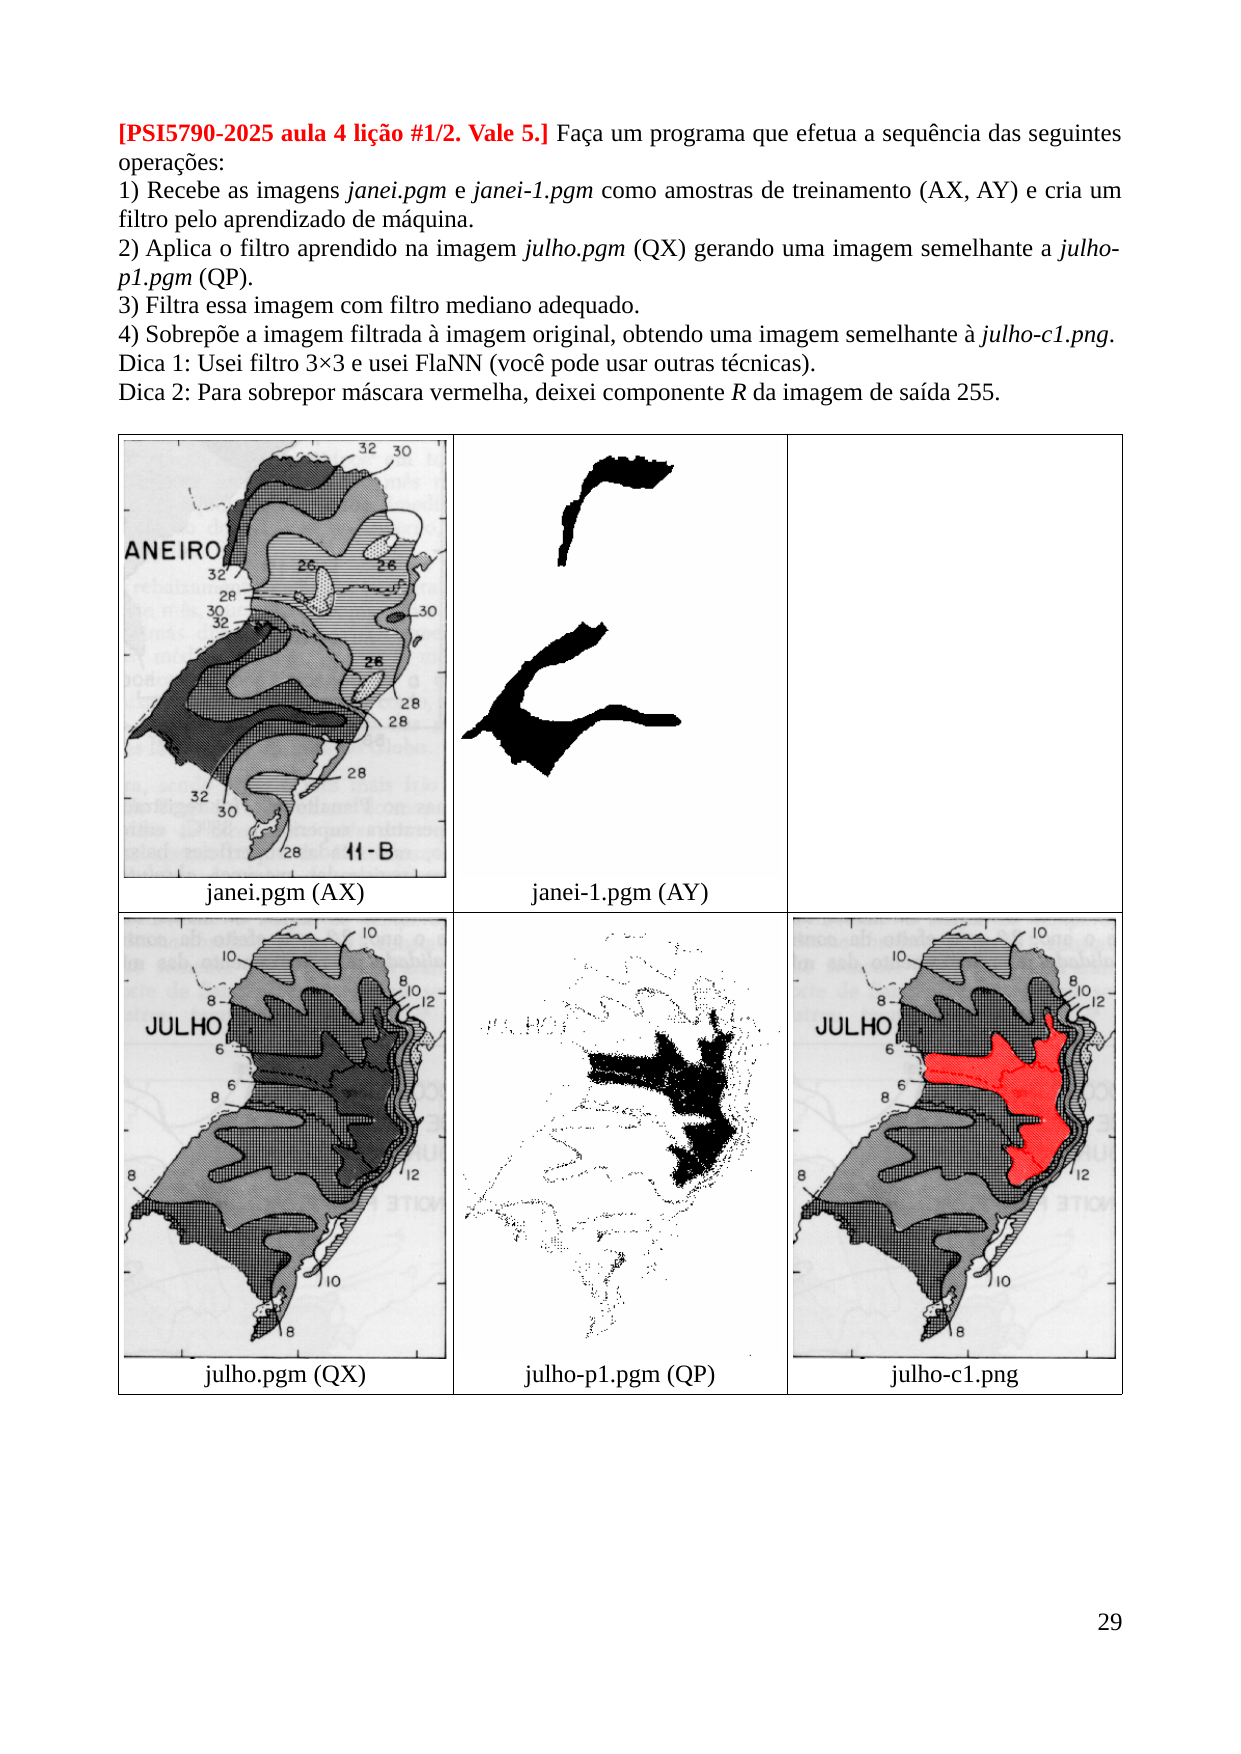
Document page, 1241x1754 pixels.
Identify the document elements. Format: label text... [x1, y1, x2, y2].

text [PSI5790-2025 aula 4 lição #1/2. Vale 5.] Faça um programa que efetua a sequência das seguintes operações: [118, 118, 1122, 176]
text 1) Recebe as imagens janei.pgm e janei-1.pgm como amostras de treinamento (AX, AY) e cria um filtro pelo aprendizado de máquina. [118, 176, 1122, 233]
picture [458, 440, 782, 878]
picture [123, 440, 447, 878]
text 4) Sobrepõe a imagem filtrada à imagem original, obtendo uma imagem semelhante à julho-c1.png. [118, 319, 1122, 348]
picture [793, 917, 1117, 1359]
text Dica 2: Para sobrepor máscara vermelha, deixei componente R da imagem de saída 255. [118, 377, 1122, 406]
picture [123, 917, 447, 1359]
text Dica 1: Usei filtro 3×3 e usei FlaNN (você pode usar outras técnicas). [118, 348, 1122, 377]
table_header janei-1.pgm (AY) [454, 435, 787, 912]
table_cell julho.pgm (QX) [119, 913, 453, 1393]
table_header [788, 435, 1122, 912]
table_cell julho-c1.png [788, 913, 1122, 1393]
text 3) Filtra essa imagem com filtro mediano adequado. [118, 291, 1122, 319]
picture [458, 917, 782, 1359]
table_header janei.pgm (AX) [119, 435, 453, 912]
text 2) Aplica o filtro aprendido na imagem julho.pgm (QX) gerando uma imagem semelhante a julho-p1.pgm (QP). [118, 233, 1122, 291]
table_cell julho-p1.pgm (QP) [454, 913, 787, 1393]
